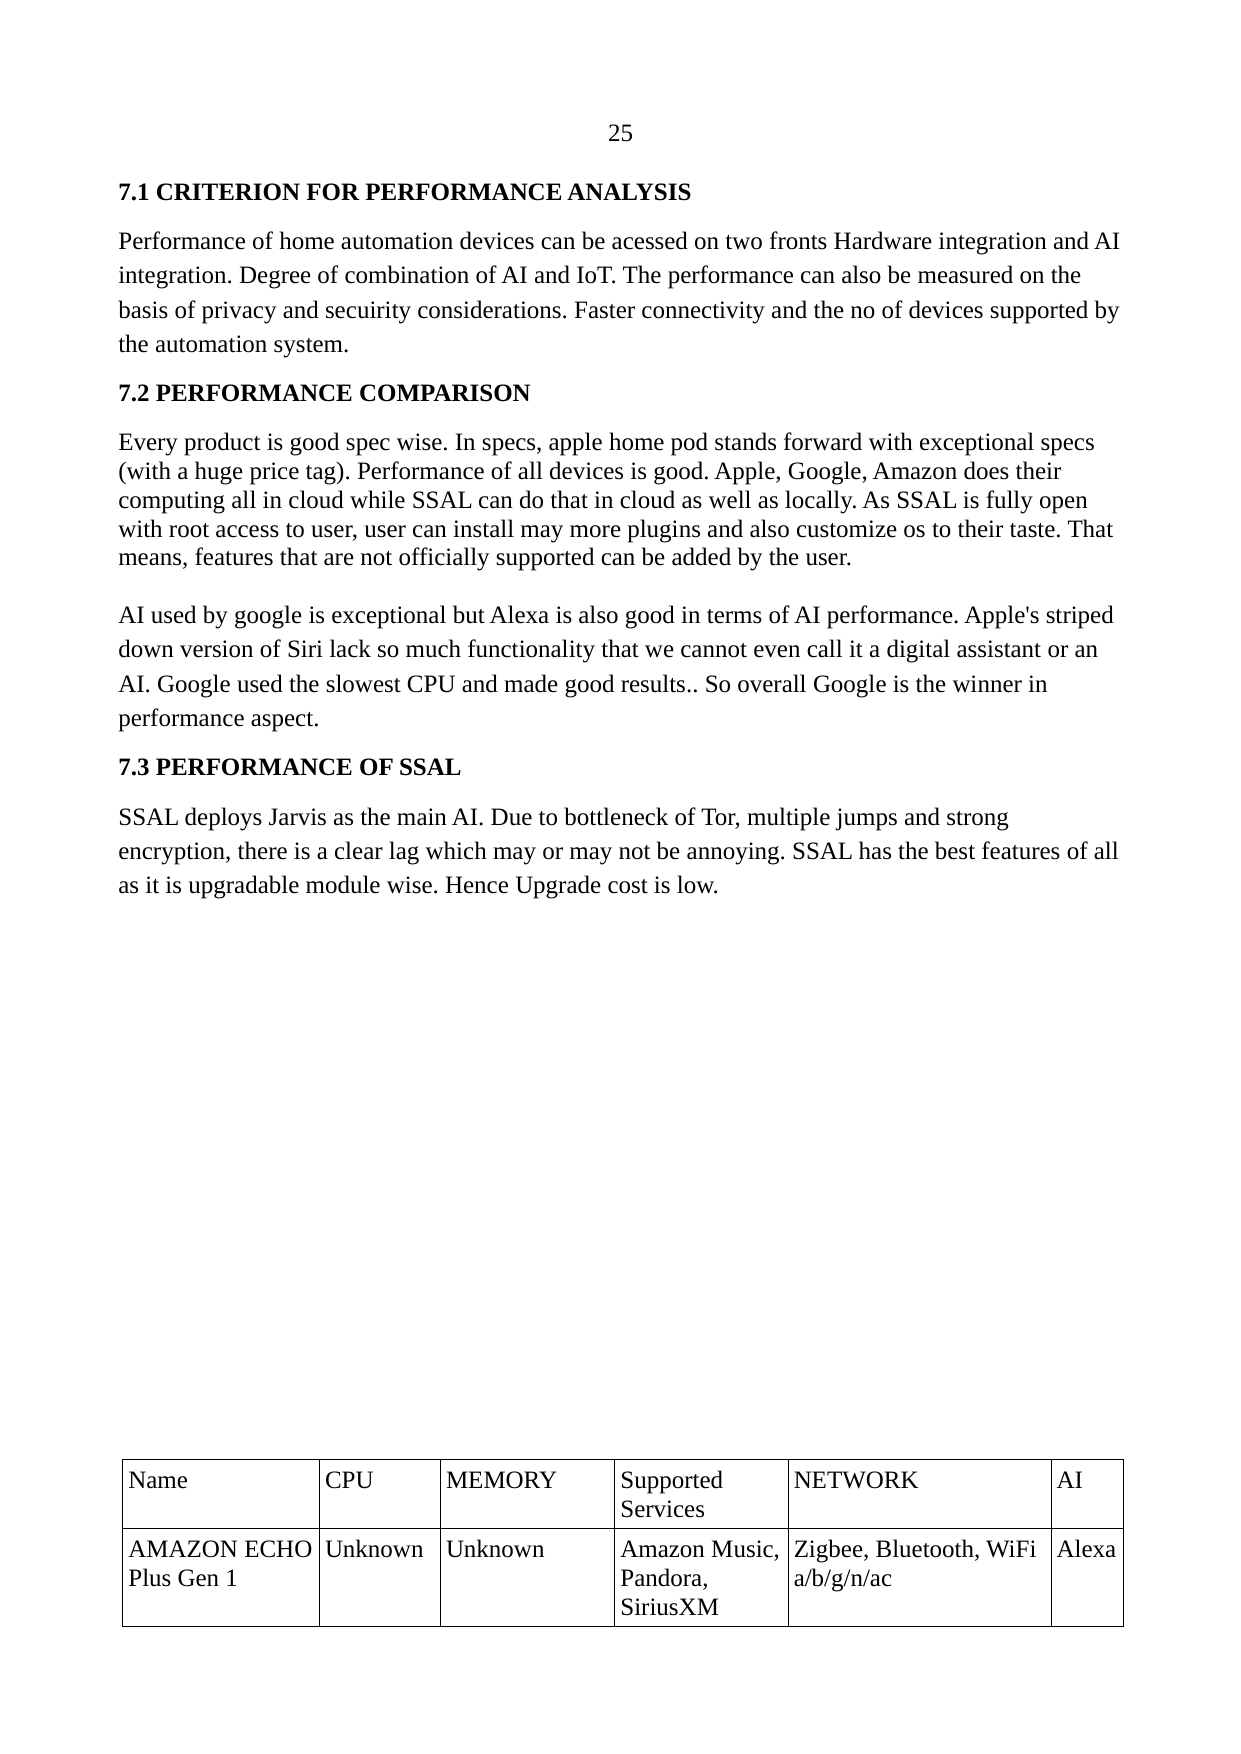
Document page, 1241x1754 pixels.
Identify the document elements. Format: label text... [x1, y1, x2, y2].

table_header Name [123, 1460, 319, 1528]
text 7.2 PERFORMANCE COMPARISON [118, 378, 1122, 407]
text AI used by google is exceptional but Alexa is also good in terms of AI performance. Apple's striped down version of Siri lack so much functionality that we cannot even call it a digital assistant or an AI. Google used the slowest CPU and made good results.. So overall Google is the winner in performance aspect. [118, 600, 1122, 732]
text 7.1 CRITERION FOR PERFORMANCE ANALYSIS [118, 177, 1122, 206]
table_header CPU [320, 1460, 440, 1528]
table_cell AMAZON ECHO Plus Gen 1 [123, 1529, 319, 1626]
table_header Supported Services [615, 1460, 788, 1528]
text SSAL deploys Jarvis as the main AI. Due to bottleneck of Tor, multiple jumps and strong encryption, there is a clear lag which may or may not be annoying. SSAL has the best features of all as it is upgradable module wise. Hence Upgrade cost is low. [118, 802, 1122, 899]
text Every product is good spec wise. In specs, apple home pod stands forward with exceptional specs (with a huge price tag). Performance of all devices is good. Apple, Google, Amazon does their computing all in cloud while SSAL can do that in cloud as well as locally. As SSAL is fully open with root access to user, user can install may more plugins and also customize os to their taste. That means, features that are not officially supported can be added by the user. [118, 427, 1122, 571]
table_header MEMORY [441, 1460, 614, 1528]
text 7.3 PERFORMANCE OF SSAL [118, 752, 1122, 781]
table_cell Alexa [1052, 1529, 1123, 1626]
table_cell Zigbee, Bluetooth, WiFi a/b/g/n/ac [789, 1529, 1051, 1626]
table_header NETWORK [789, 1460, 1051, 1528]
text Performance of home automation devices can be acessed on two fronts Hardware integration and AI integration. Degree of combination of AI and IoT. The performance can also be measured on the basis of privacy and secuirity considerations. Faster connectivity and the no of devices supported by the automation system. [118, 226, 1122, 358]
table_cell Unknown [441, 1529, 614, 1626]
table_header AI [1052, 1460, 1123, 1528]
table_cell Amazon Music, Pandora, SiriusXM [615, 1529, 788, 1626]
table_cell Unknown [320, 1529, 440, 1626]
